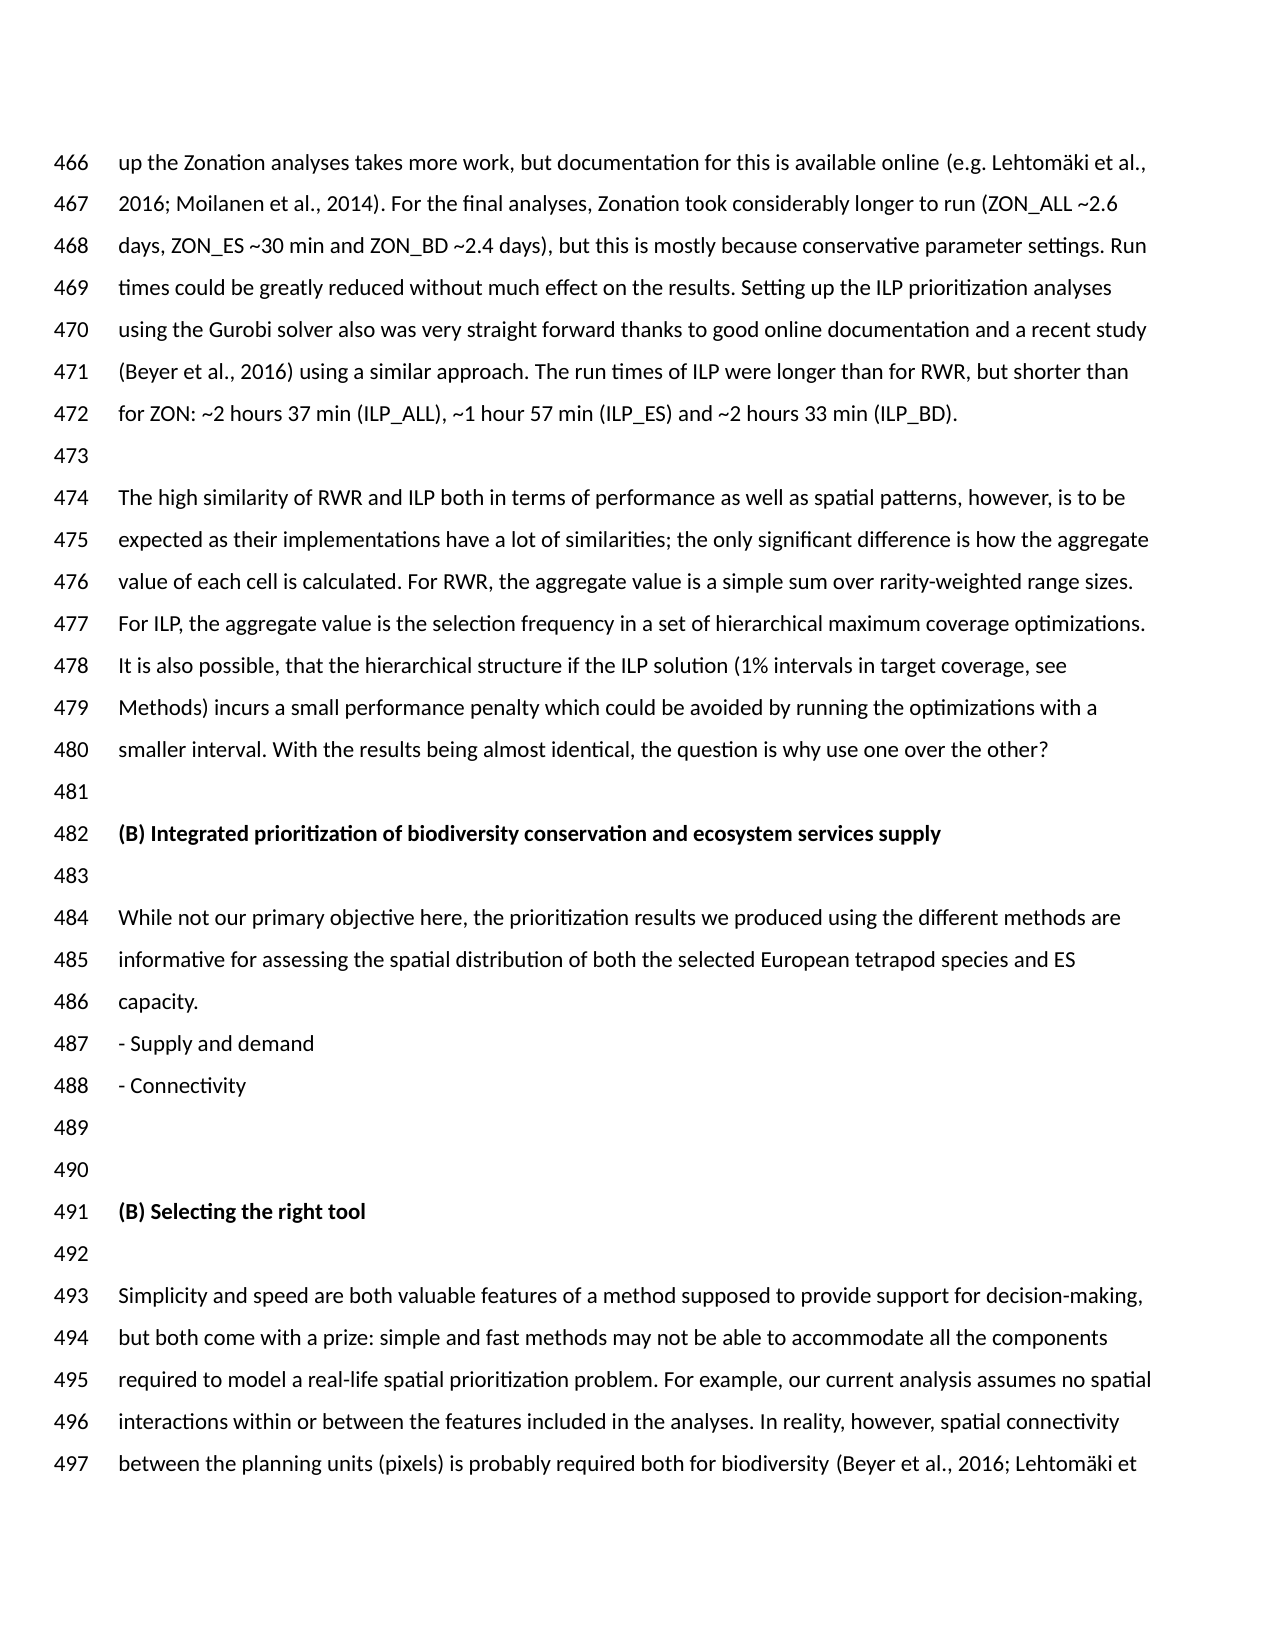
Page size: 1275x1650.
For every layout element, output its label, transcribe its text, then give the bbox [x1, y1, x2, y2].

text While not our primary objective here, the prioritization results we produced using the different methods are informative for assessing the spatial distribution of both the selected European tetrapod species and ES capacity. [118, 903, 1157, 1015]
text - Connectivity [118, 1071, 1157, 1099]
subtitle (B) Integrated prioritization of biodiversity conservation and ecosystem services supply [118, 819, 1157, 847]
text The high similarity of RWR and ILP both in terms of performance as well as spatial patterns, however, is to be expected as their implementations have a lot of similarities; the only significant difference is how the aggregate value of each cell is calculated. For RWR, the aggregate value is a simple sum over rarity-weighted range sizes. For ILP, the aggregate value is the selection frequency in a set of hierarchical maximum coverage optimizations. It is also possible, that the hierarchical structure if the ILP solution (1% intervals in target coverage, see Methods) incurs a small performance penalty which could be avoided by running the optimizations with a smaller interval. With the results being almost identical, the question is why use one over the other? [118, 483, 1157, 763]
text - Supply and demand [118, 1029, 1157, 1057]
text up the Zonation analyses takes more work, but documentation for this is available online (e.g. Lehtomäki et al., 2016; Moilanen et al., 2014). For the final analyses, Zonation took considerably longer to run (ZON_ALL ~2.6 days⁠, ZON_ES ~30 min and ZON_BD ~2.4 days), but this is mostly because conservative parameter settings. Run times could be greatly reduced without much effect on the results. Setting up the ILP prioritization analyses using the Gurobi solver also was very straight forward thanks to good online documentation and a recent study (Beyer et al., 2016) using a similar approach. The run times of ILP were longer than for RWR, but shorter than for ZON: ~2 hours 37 min (ILP_ALL), ~1 hour 57 min (ILP_ES) and ~2 hours 33 min (ILP_BD). [118, 148, 1157, 427]
subtitle (B) Selecting the right tool [118, 1197, 1157, 1225]
text Simplicity and speed are both valuable features of a method supposed to provide support for decision-making, but both come with a prize: simple and fast methods may not be able to accommodate all the components required to model a real-life spatial prioritization problem. For example, our current analysis assumes no spatial interactions within or between the features included in the analyses. In reality, however, spatial connectivity between the planning units (pixels) is probably required both for biodiversity (Beyer et al., 2016; Lehtomäki et [118, 1281, 1157, 1477]
